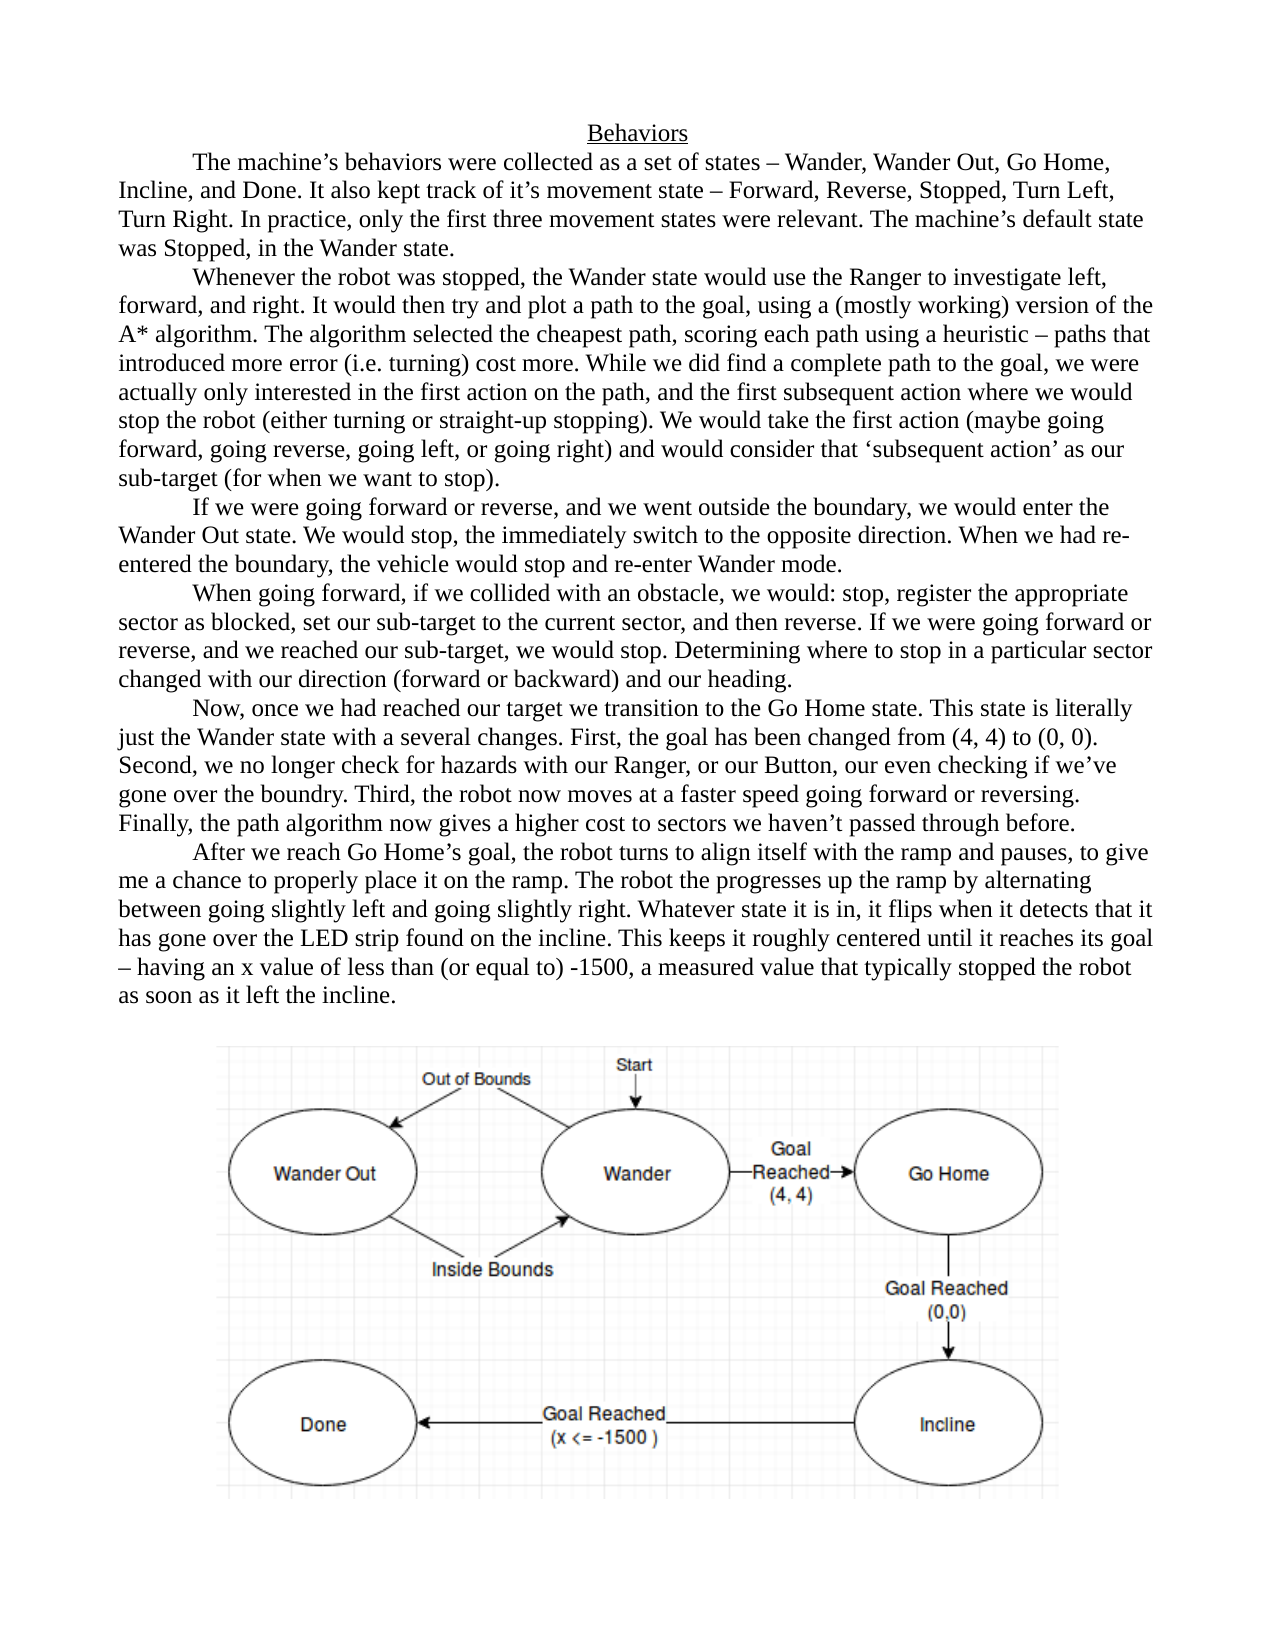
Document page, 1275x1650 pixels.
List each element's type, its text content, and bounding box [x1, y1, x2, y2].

text The machine’s behaviors were collected as a set of states – Wander, Wander Out, Go Home, Incline, and Done. It also kept track of it’s movement state – Forward, Reverse, Stopped, Turn Left, Turn Right. In practice, only the first three movement states were relevant. The machine’s default state was Stopped, in the Wander state. [118, 147, 1157, 262]
text Whenever the robot was stopped, the Wander state would use the Ranger to investigate left, forward, and right. It would then try and plot a path to the goal, using a (mostly working) version of the A* algorithm. The algorithm selected the cheapest path, scoring each path using a heuristic – paths that introduced more error (i.e. turning) cost more. While we did find a complete path to the goal, we were actually only interested in the first action on the path, and the first subsequent action where we would stop the robot (either turning or straight-up stopping). We would take the first action (maybe going forward, going reverse, going left, or going right) and would consider that ‘subsequent action’ as our sub-target (for when we want to stop). [118, 262, 1157, 492]
picture [216, 1046, 1059, 1499]
text If we were going forward or reverse, and we went outside the boundary, we would enter the Wander Out state. We would stop, the immediately switch to the opposite direction. When we had re-entered the boundary, the vehicle would stop and re-enter Wander mode. [118, 492, 1157, 578]
text Behaviors [118, 118, 1157, 147]
text After we reach Go Home’s goal, the robot turns to align itself with the ramp and pauses, to give me a chance to properly place it on the ramp. The robot the progresses up the ramp by alternating between going slightly left and going slightly right. Whatever state it is in, it flips when it detects that it has gone over the LED strip found on the incline. This keeps it roughly centered until it reaches its goal – having an x value of less than (or equal to) -1500, a measured value that typically stopped the robot as soon as it left the incline. [118, 837, 1157, 1009]
text Now, once we had reached our target we transition to the Go Home state. This state is literally just the Wander state with a several changes. First, the goal has been changed from (4, 4) to (0, 0). Second, we no longer check for hazards with our Ranger, or our Button, our even checking if we’ve gone over the boundry. Third, the robot now moves at a faster speed going forward or reversing. Finally, the path algorithm now gives a higher cost to sectors we haven’t passed through before. [118, 693, 1157, 837]
text When going forward, if we collided with an obstacle, we would: stop, register the appropriate sector as blocked, set our sub-target to the current sector, and then reverse. If we were going forward or reverse, and we reached our sub-target, we would stop. Determining where to stop in a particular sector changed with our direction (forward or backward) and our heading. [118, 578, 1157, 693]
